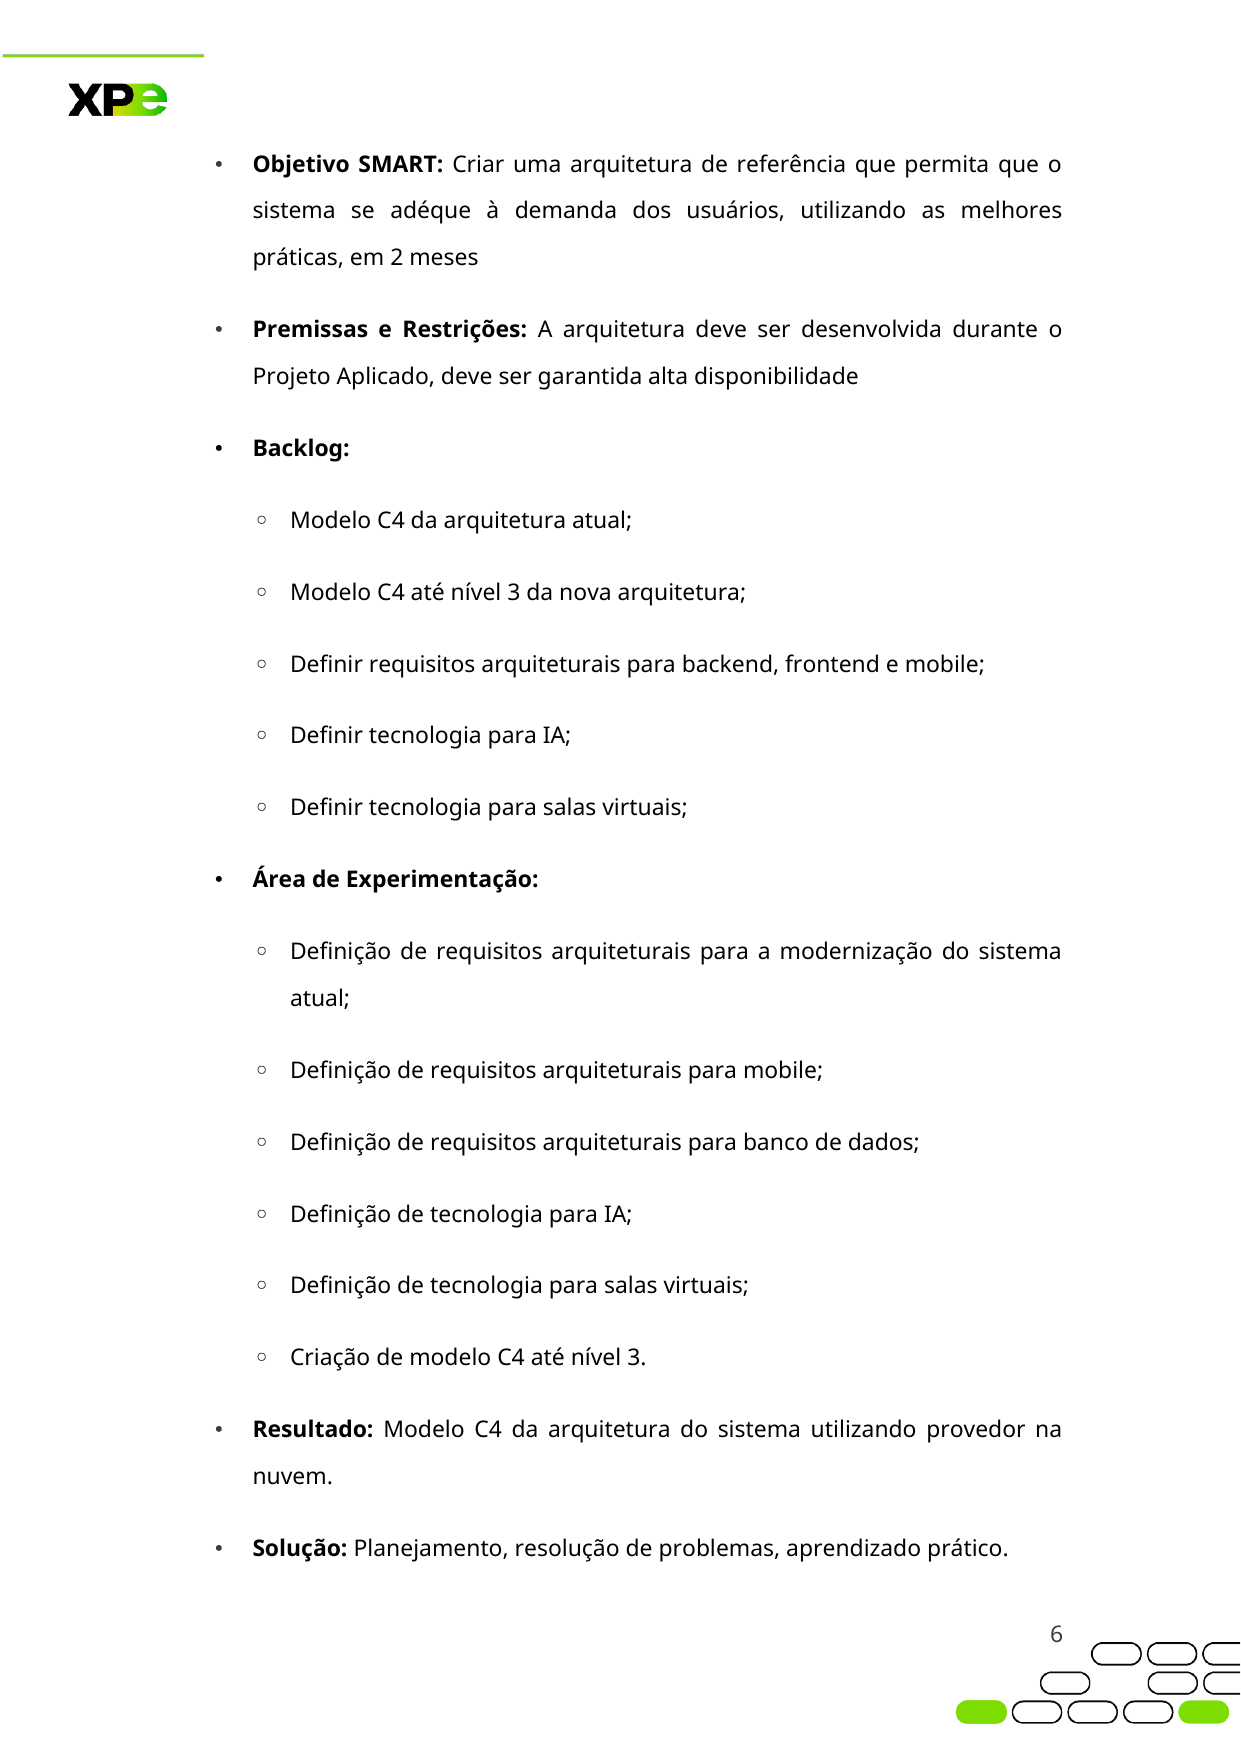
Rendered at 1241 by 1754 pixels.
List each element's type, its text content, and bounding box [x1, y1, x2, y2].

list Definição de requisitos arquiteturais para a modernização do sistema atual; [252, 935, 1063, 1013]
picture [955, 1642, 1241, 1724]
list Modelo C4 até nível 3 da nova arquitetura; [252, 576, 1063, 607]
list Definição de requisitos arquiteturais para mobile; [252, 1054, 1063, 1085]
list Definição de tecnologia para IA; [252, 1198, 1063, 1229]
list Definir tecnologia para salas virtuais; [252, 791, 1063, 823]
list Definição de requisitos arquiteturais para banco de dados; [252, 1126, 1063, 1157]
list Área de Experimentação: [215, 863, 1063, 894]
list Criação de modelo C4 até nível 3. [252, 1341, 1063, 1373]
list Objetivo SMART: Criar uma arquitetura de referência que permita que o sistema se adéque à demanda dos usuários, utilizando as melhores práticas, em 2 meses [215, 148, 1063, 273]
list Modelo C4 da arquitetura atual; [252, 504, 1063, 535]
list Resultado: Modelo C4 da arquitetura do sistema utilizando provedor na nuvem. [215, 1413, 1063, 1491]
list Solução: Planejamento, resolução de problemas, aprendizado prático. [215, 1532, 1063, 1563]
list Backlog: [215, 432, 1063, 463]
picture [2, 51, 205, 148]
list Definir requisitos arquiteturais para backend, frontend e mobile; [252, 648, 1063, 679]
list Definir tecnologia para IA; [252, 719, 1063, 751]
list Premissas e Restrições: A arquitetura deve ser desenvolvida durante o Projeto Aplicado, deve ser garantida alta disponibilidade [215, 313, 1063, 391]
list Definição de tecnologia para salas virtuais; [252, 1269, 1063, 1301]
